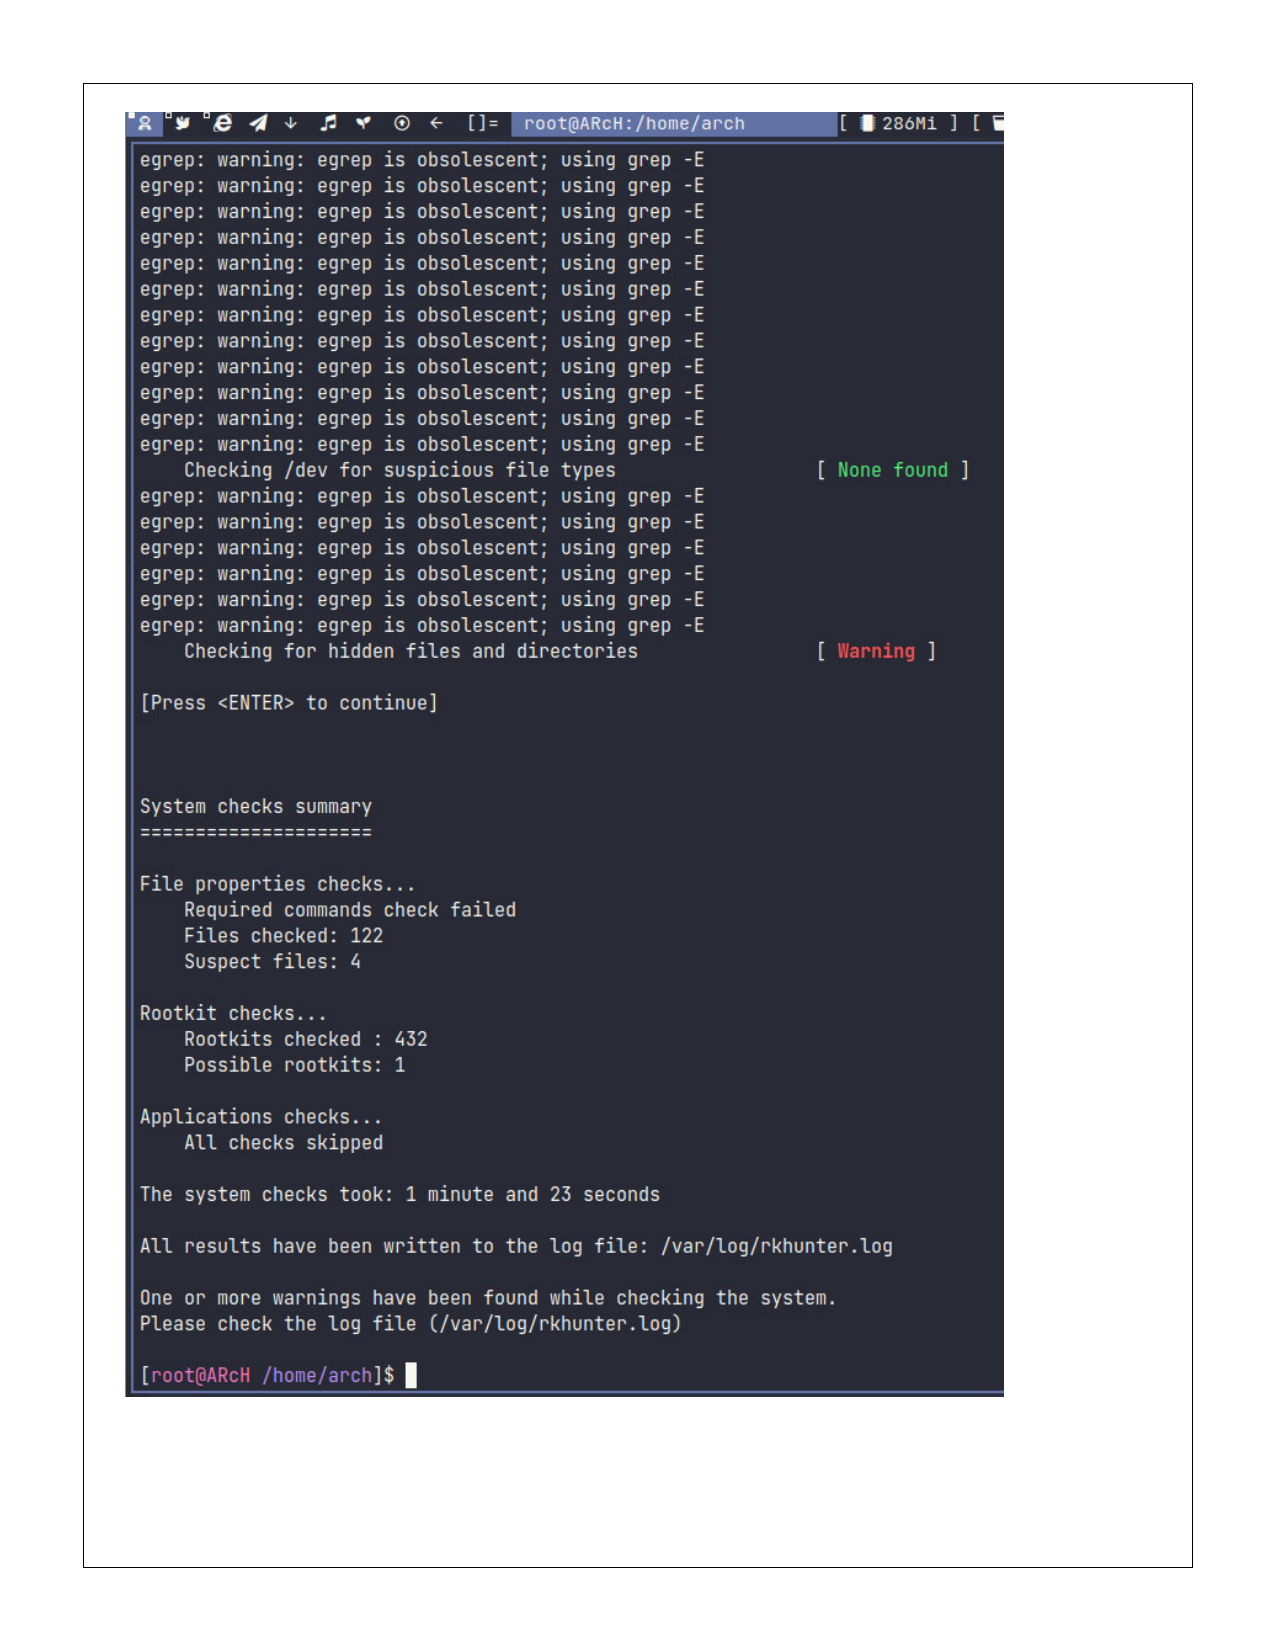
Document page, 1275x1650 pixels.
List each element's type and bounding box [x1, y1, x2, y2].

picture [125, 112, 1004, 1397]
